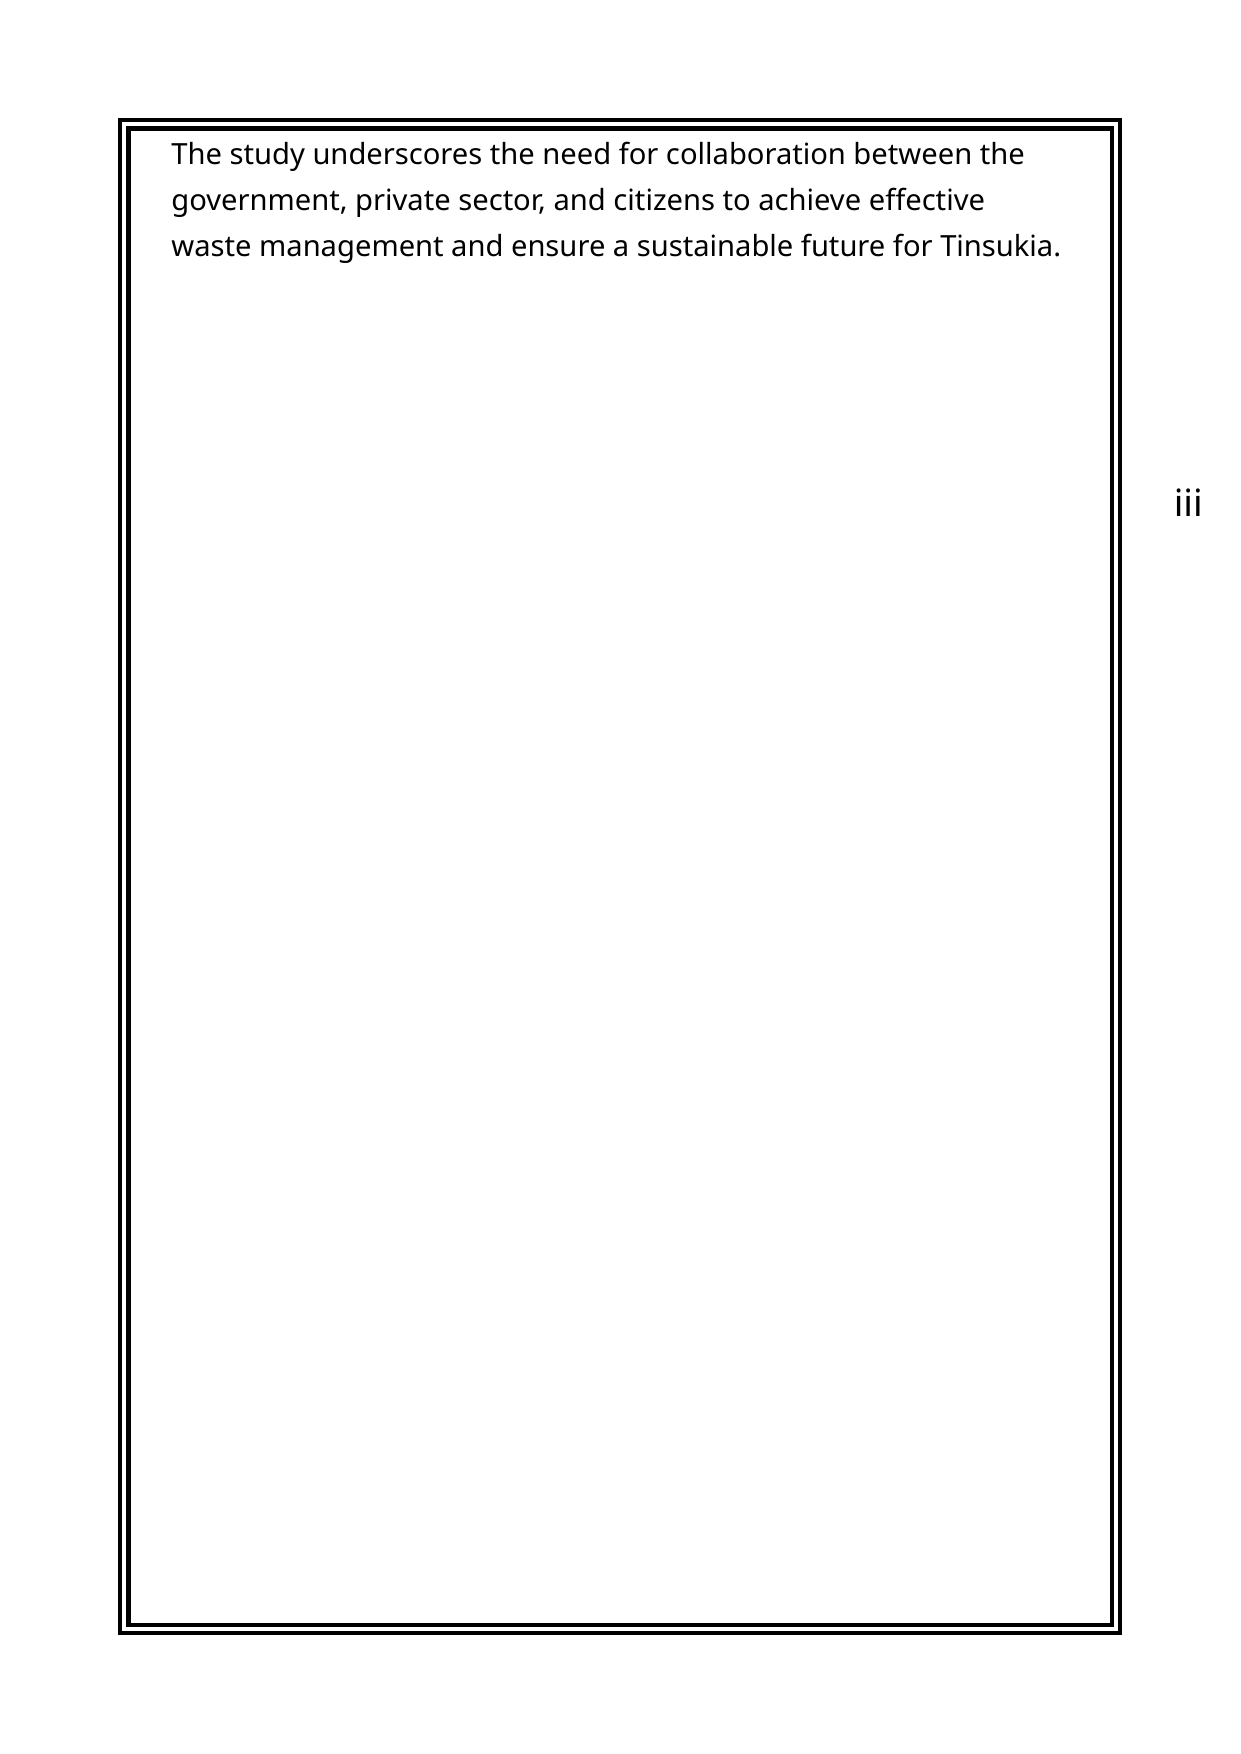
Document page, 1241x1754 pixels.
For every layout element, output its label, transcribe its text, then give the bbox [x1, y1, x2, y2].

text The study underscores the need for collaboration between the government, private sector, and citizens to achieve effective waste management and ensure a sustainable future for Tinsukia. [171, 134, 1069, 264]
